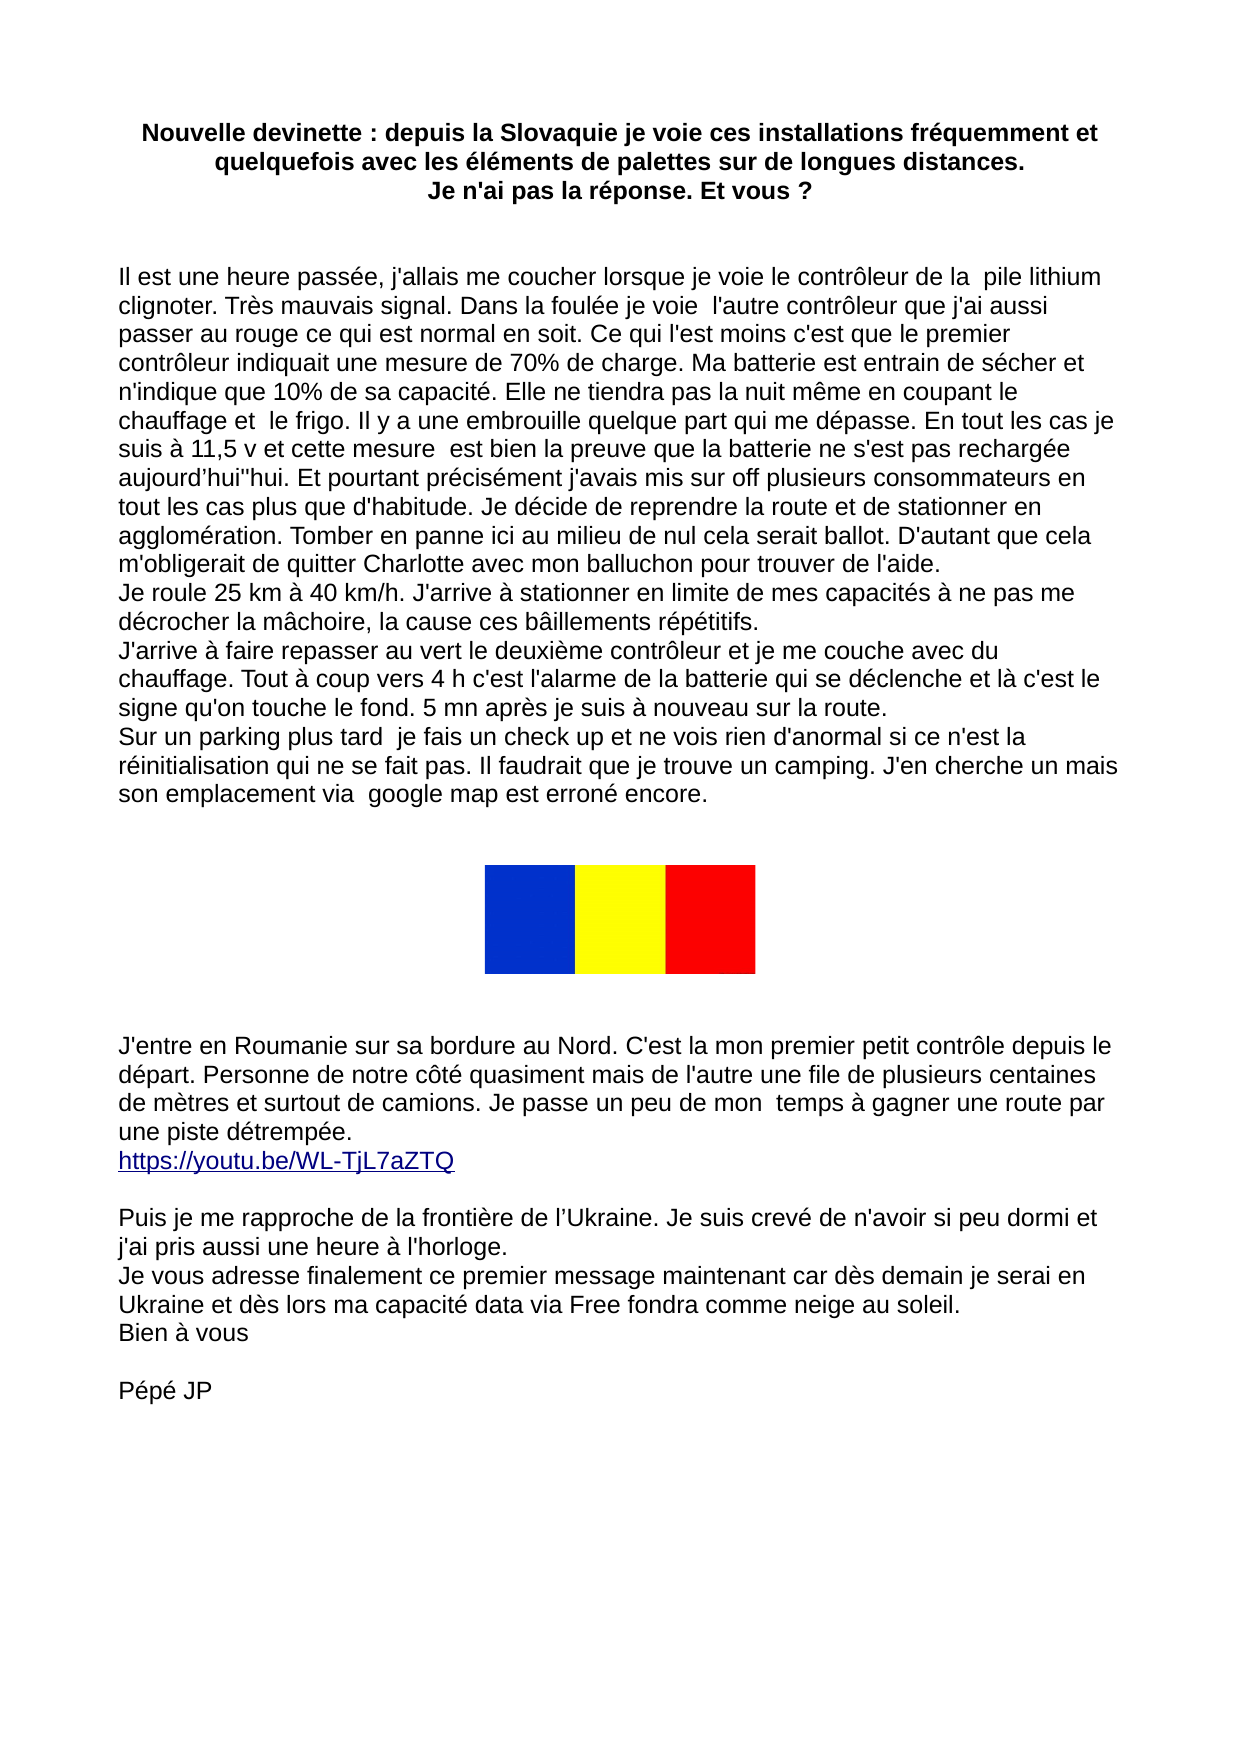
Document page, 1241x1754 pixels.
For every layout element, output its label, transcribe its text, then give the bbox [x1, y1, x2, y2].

picture [484, 865, 756, 974]
text Puis je me rapproche de la frontière de l’Ukraine. Je suis crevé de n'avoir si peu dormi et j'ai pris aussi une heure à l'horloge. Je vous adresse finalement ce premier message maintenant car dès demain je serai en Ukraine et dès lors ma capacité data via Free fondra comme neige au soleil. [118, 1174, 1122, 1318]
text J'entre en Roumanie sur sa bordure au Nord. C'est la mon premier petit contrôle depuis le départ. Personne de notre côté quasiment mais de l'autre une file de plusieurs centaines de mètres et surtout de camions. Je passe un peu de mon temps à gagner une route par une piste détrempée. [118, 1031, 1122, 1146]
text https://youtu.be/WL-TjL7aZTQ [118, 1146, 1122, 1174]
text Il est une heure passée, j'allais me coucher lorsque je voie le contrôleur de la pile lithium clignoter. Très mauvais signal. Dans la foulée je voie l'autre contrôleur que j'ai aussi passer au rouge ce qui est normal en soit. Ce qui l'est moins c'est que le premier contrôleur indiquait une mesure de 70% de charge. Ma batterie est entrain de sécher et n'indique que 10% de sa capacité. Elle ne tiendra pas la nuit même en coupant le chauffage et le frigo. Il y a une embrouille quelque part qui me dépasse. En tout les cas je suis à 11,5 v et cette mesure est bien la preuve que la batterie ne s'est pas rechargée aujourd’hui''hui. Et pourtant précisément j'avais mis sur off plusieurs consommateurs en tout les cas plus que d'habitude. Je décide de reprendre la route et de stationner en agglomération. Tomber en panne ici au milieu de nul cela serait ballot. D'autant que cela m'obligerait de quitter Charlotte avec mon balluchon pour trouver de l'aide. Je roule 25 km à 40 km/h. J'arrive à stationner en limite de mes capacités à ne pas me décrocher la mâchoire, la cause ces bâillements répétitifs. J'arrive à faire repasser au vert le deuxième contrôleur et je me couche avec du chauffage. Tout à coup vers 4 h c'est l'alarme de la batterie qui se déclenche et là c'est le signe qu'on touche le fond. 5 mn après je suis à nouveau sur la route. [118, 262, 1122, 722]
text Bien à vous [118, 1318, 1122, 1347]
text Sur un parking plus tard je fais un check up et ne vois rien d'anormal si ce n'est la réinitialisation qui ne se fait pas. Il faudrait que je trouve un camping. J'en cherche un mais son emplacement via google map est erroné encore. [118, 722, 1122, 808]
text Pépé JP [118, 1376, 1122, 1433]
text Nouvelle devinette : depuis la Slovaquie je voie ces installations fréquemment et quelquefois avec les éléments de palettes sur de longues distances. Je n'ai pas la réponse. Et vous ? [118, 118, 1122, 204]
